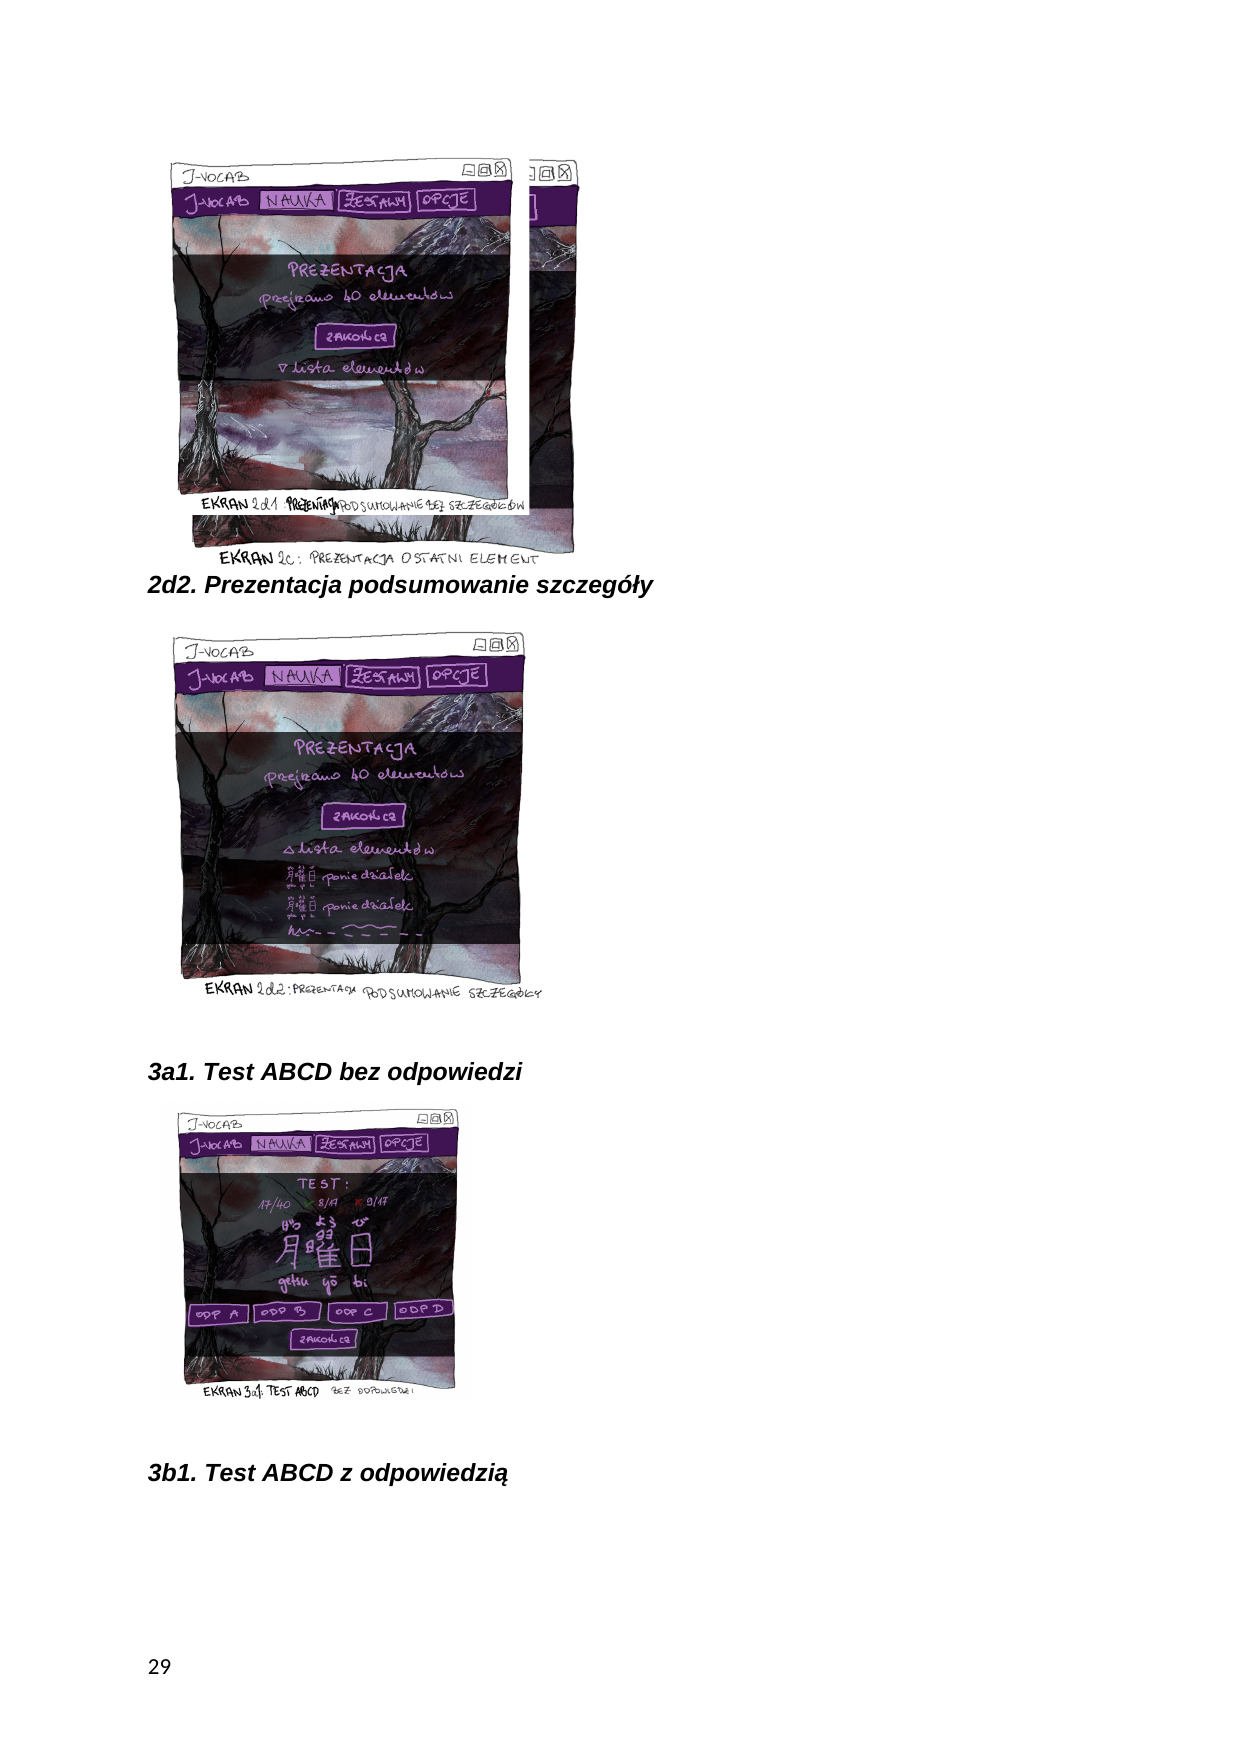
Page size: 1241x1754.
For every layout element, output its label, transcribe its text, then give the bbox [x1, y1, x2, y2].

picture [161, 1100, 473, 1401]
picture [150, 147, 598, 571]
subtitle 3a1. Test ABCD bez odpowiedzi [148, 1057, 1093, 1086]
picture [152, 622, 543, 1000]
subtitle 2d2. Prezentacja podsumowanie szczegóły [148, 148, 1093, 599]
subtitle 3b1. Test ABCD z odpowiedzią [148, 1458, 1093, 1487]
